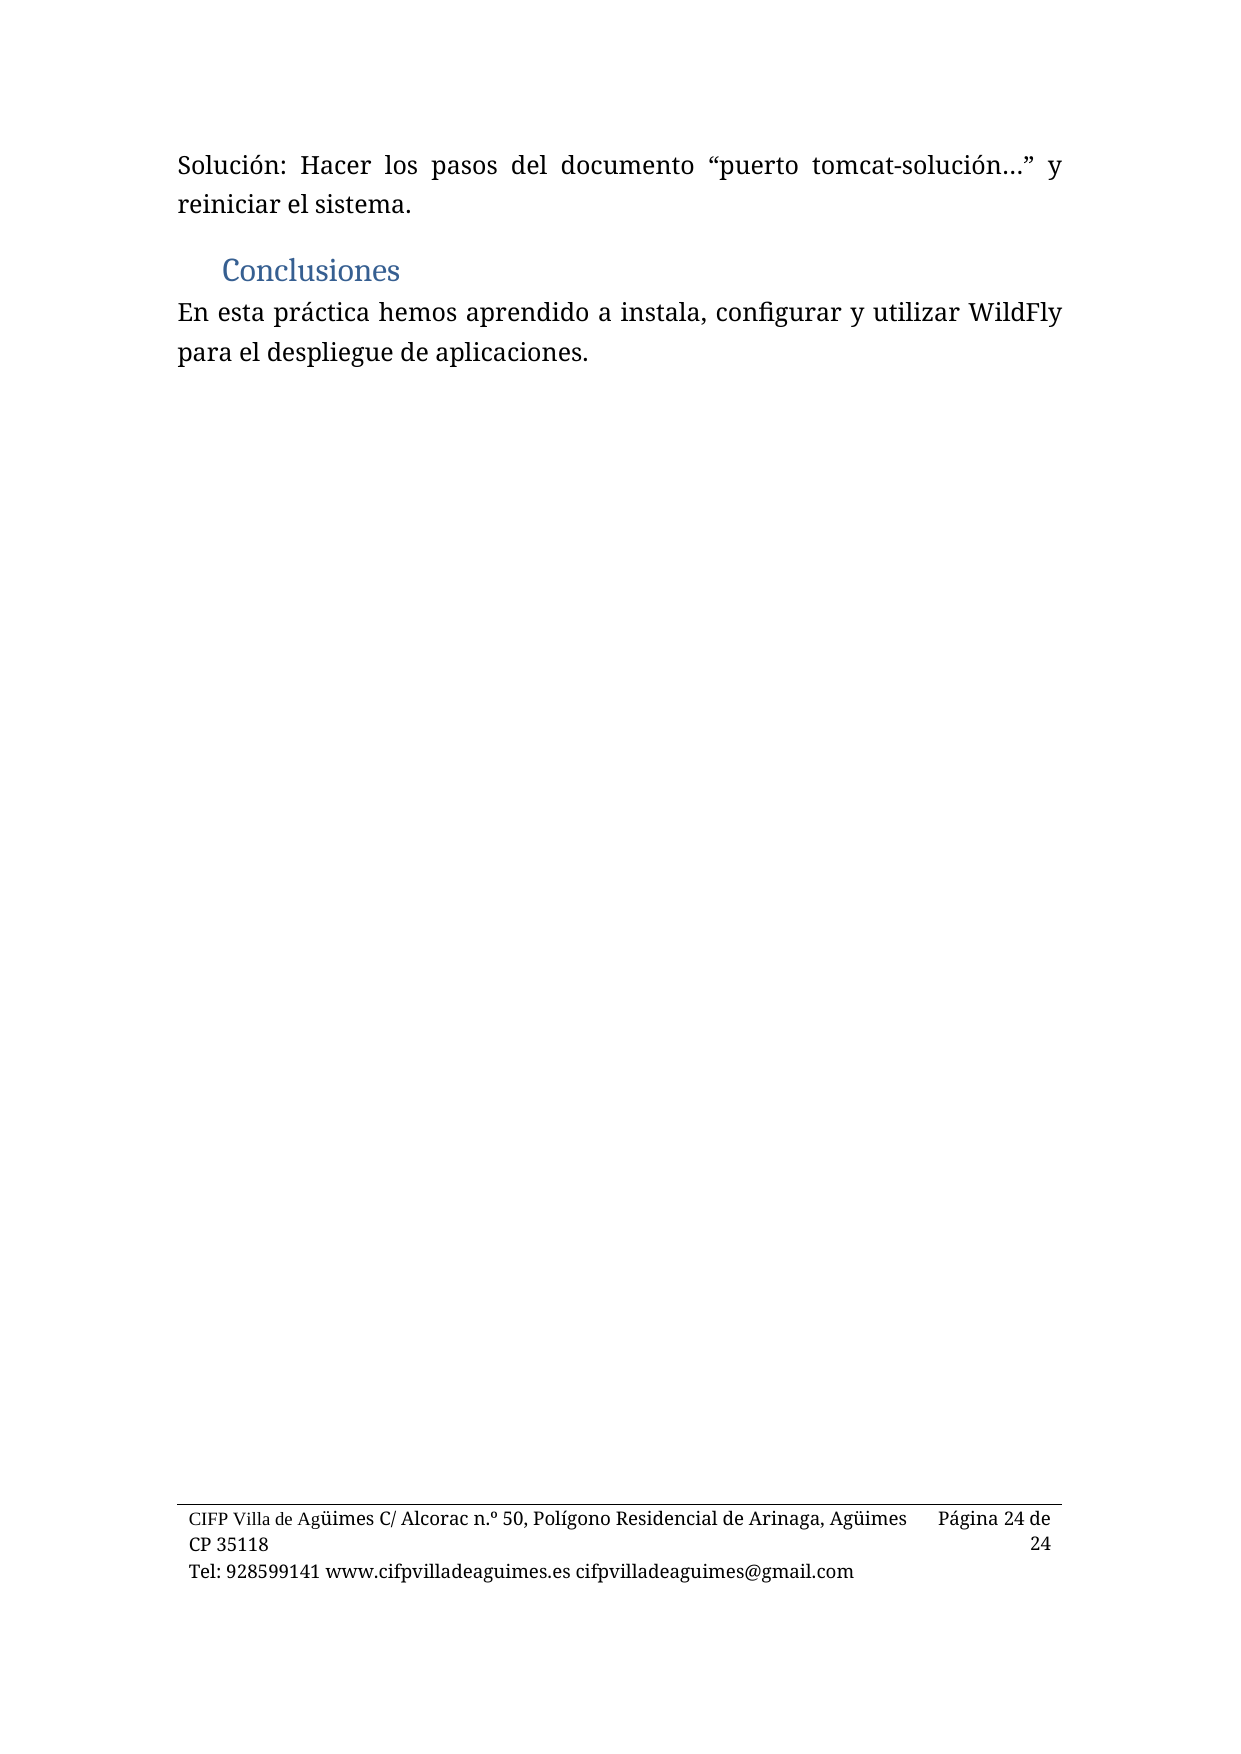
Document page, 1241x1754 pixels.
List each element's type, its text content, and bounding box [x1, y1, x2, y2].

text En esta práctica hemos aprendido a instala, configurar y utilizar WildFly para el despliegue de aplicaciones. [177, 295, 1063, 368]
text Solución: Hacer los pasos del documento “puerto tomcat-solución…” y reiniciar el sistema. [177, 148, 1063, 221]
subtitle Conclusiones [177, 251, 1063, 289]
